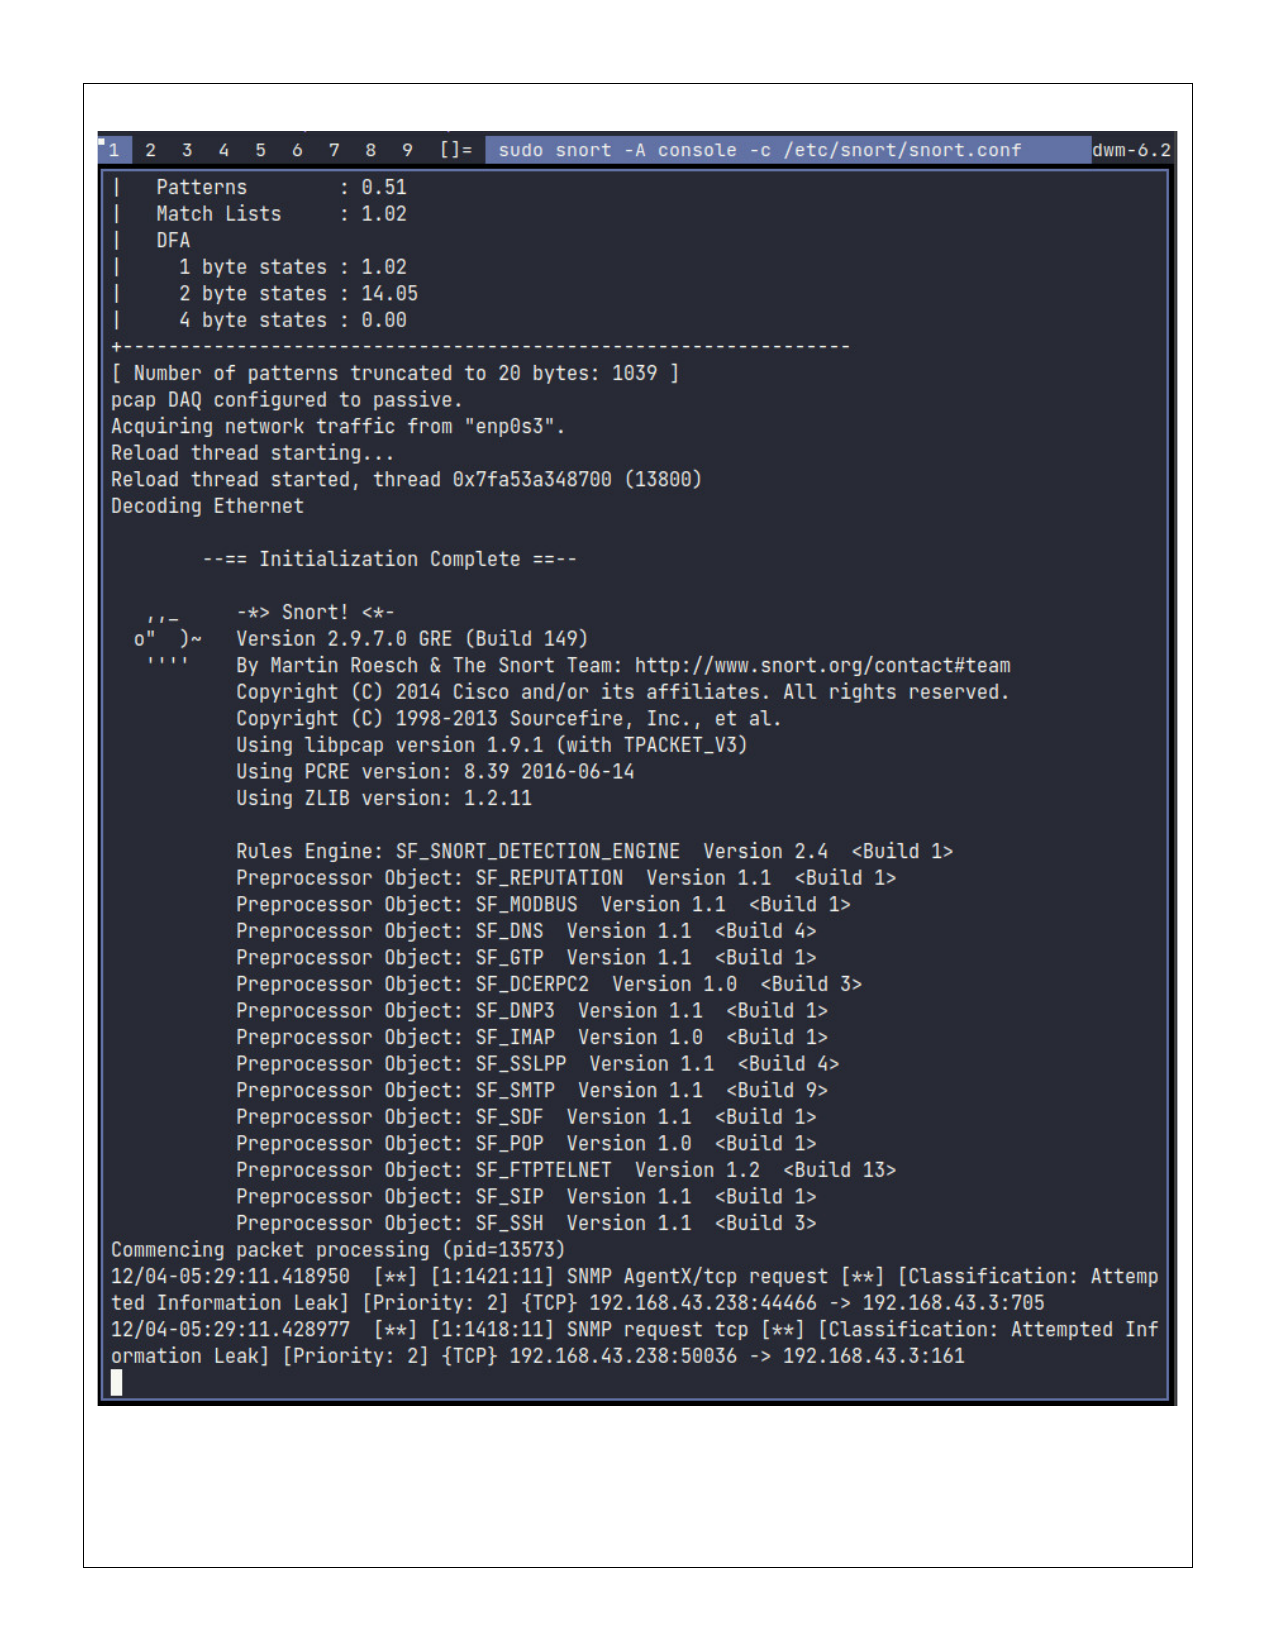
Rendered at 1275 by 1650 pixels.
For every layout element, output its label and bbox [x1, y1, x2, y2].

picture [97, 131, 1178, 1406]
